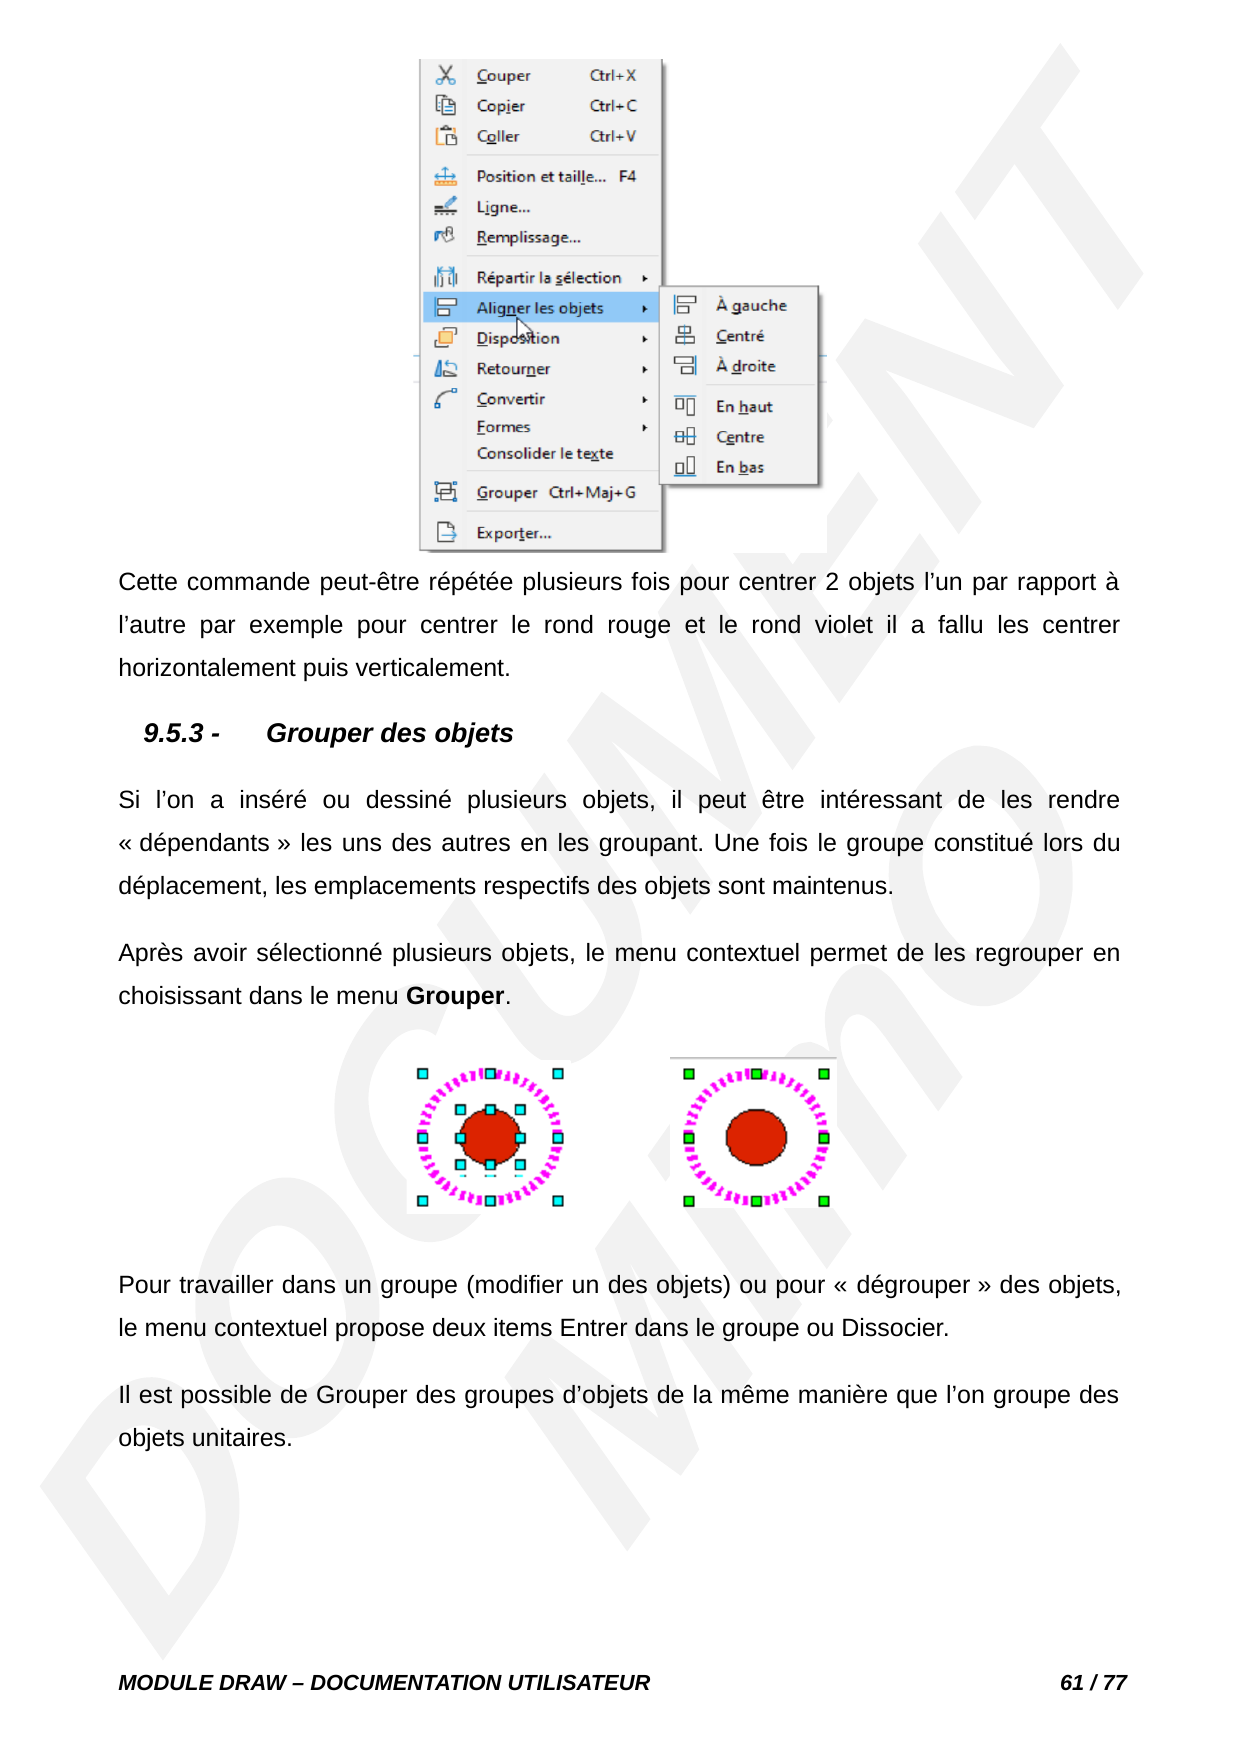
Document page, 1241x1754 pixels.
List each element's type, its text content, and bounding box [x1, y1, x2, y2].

text Après avoir sélectionné plusieurs objets, le menu contextuel permet de les regrouper en choisissant dans le menu Grouper. [118, 938, 1122, 1010]
text Si l’on a inséré ou dessiné plusieurs objets, il peut être intéressant de les rendre « dépendants » les uns des autres en les groupant. Une fois le groupe constitué lors du déplacement, les emplacements respectifs des objets sont maintenus. [118, 785, 1122, 900]
picture [413, 59, 827, 553]
subtitle Grouper des objets [143, 717, 1122, 749]
picture [670, 1057, 837, 1208]
text Pour travailler dans un groupe (modifier un des objets) ou pour « dégrouper » des objets, le menu contextuel propose deux items Entrer dans le groupe ou Dissocier. [118, 1270, 1122, 1342]
picture [406, 1060, 571, 1214]
text Il est possible de Grouper des groupes d’objets de la même manière que l’on groupe des objets unitaires. [118, 1380, 1122, 1452]
text Cette commande peut-être répétée plusieurs fois pour centrer 2 objets l’un par rapport à l’autre par exemple pour centrer le rond rouge et le rond violet il a fallu les centrer horizontalement puis verticalement. [118, 59, 1122, 682]
